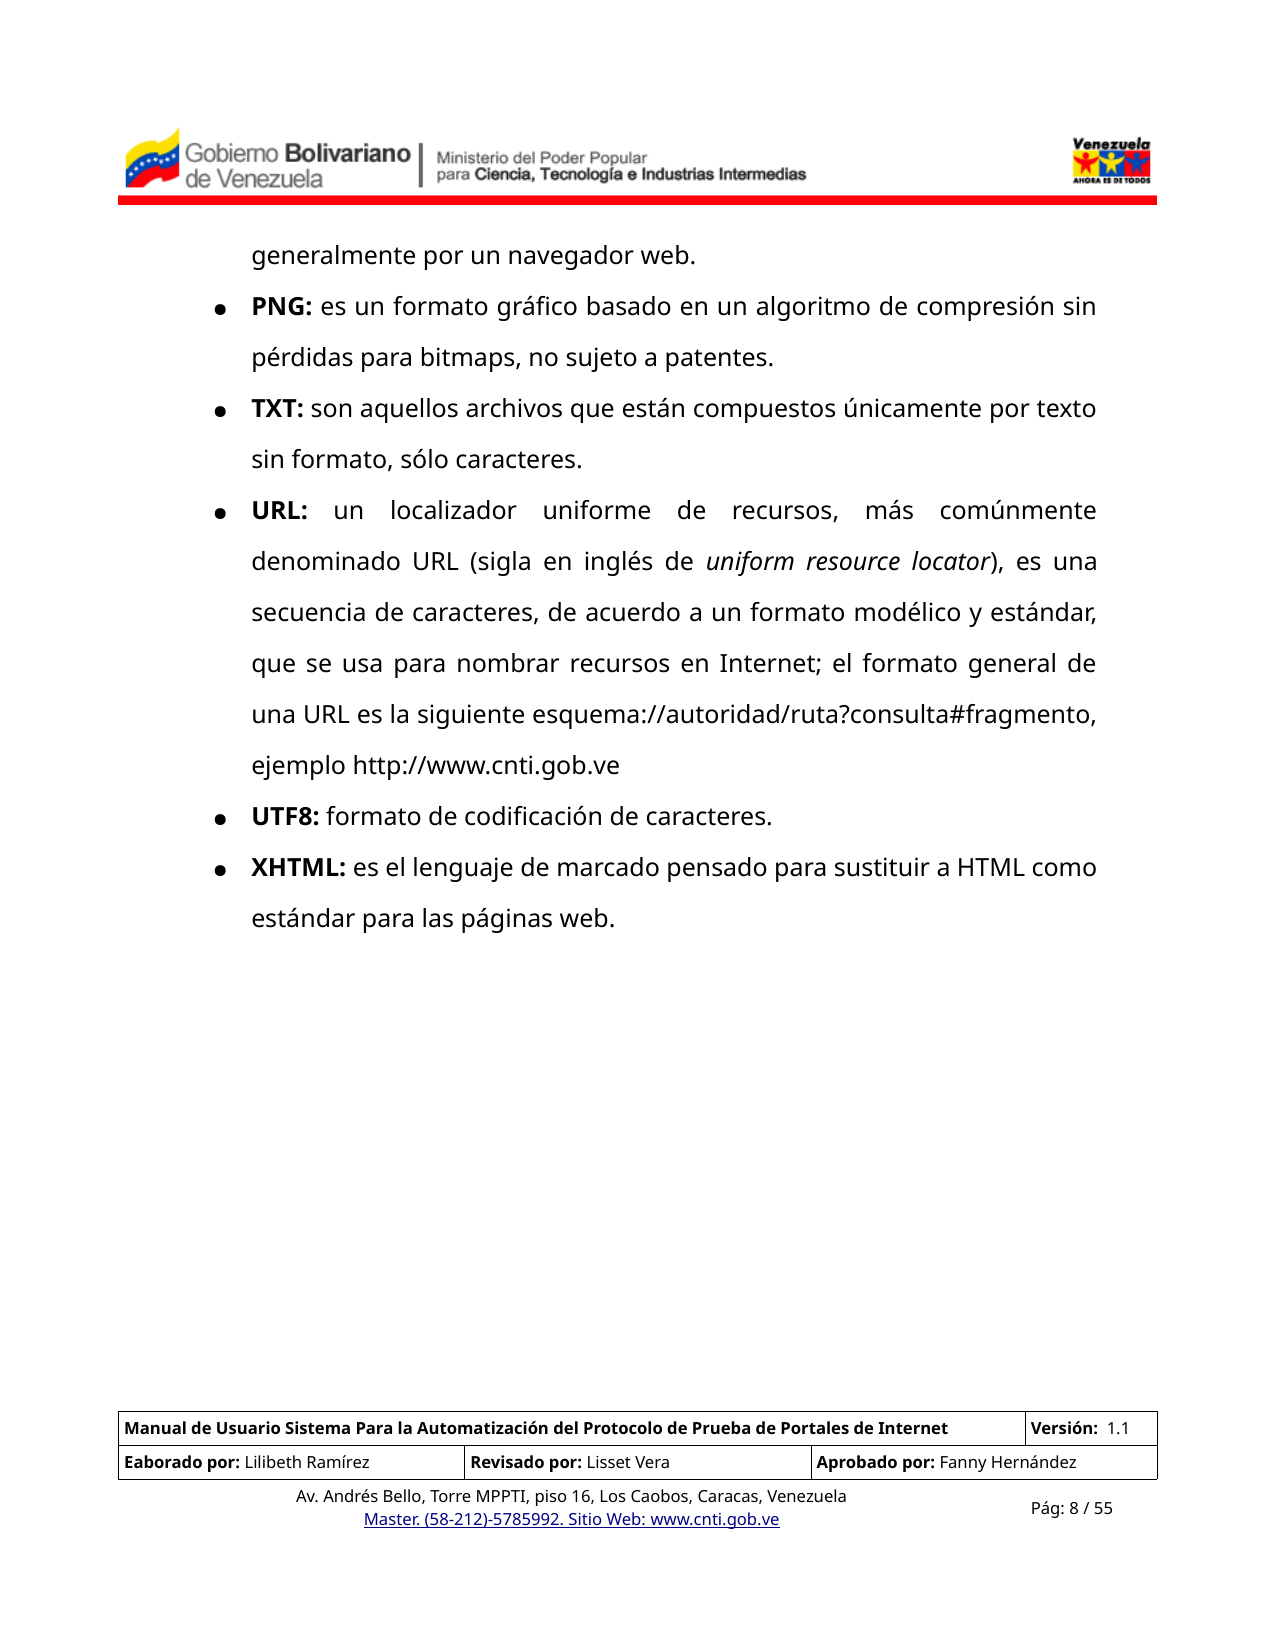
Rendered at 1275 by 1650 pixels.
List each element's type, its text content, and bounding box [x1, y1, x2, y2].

list UTF8: formato de codificación de caracteres. [213, 799, 1098, 833]
list URL: un localizador uniforme de recursos, más comúnmente denominado URL (sigla en inglés de uniform resource locator), es una secuencia de caracteres, de acuerdo a un formato modélico y estándar, que se usa para nombrar recursos en Internet; el formato general de una URL es la siguiente esquema://autoridad/ruta?consulta#fragmento, ejemplo http://www.cnti.gob.ve [213, 493, 1098, 782]
picture [118, 119, 1157, 205]
list XHTML: es el lenguaje de marcado pensado para sustituir a HTML como estándar para las páginas web. [213, 850, 1098, 935]
list generalmente por un navegador web. [213, 238, 1098, 272]
list PNG: es un formato gráfico basado en un algoritmo de compresión sin pérdidas para bitmaps, no sujeto a patentes. [213, 289, 1098, 374]
list TXT: son aquellos archivos que están compuestos únicamente por texto sin formato, sólo caracteres. [213, 391, 1098, 476]
